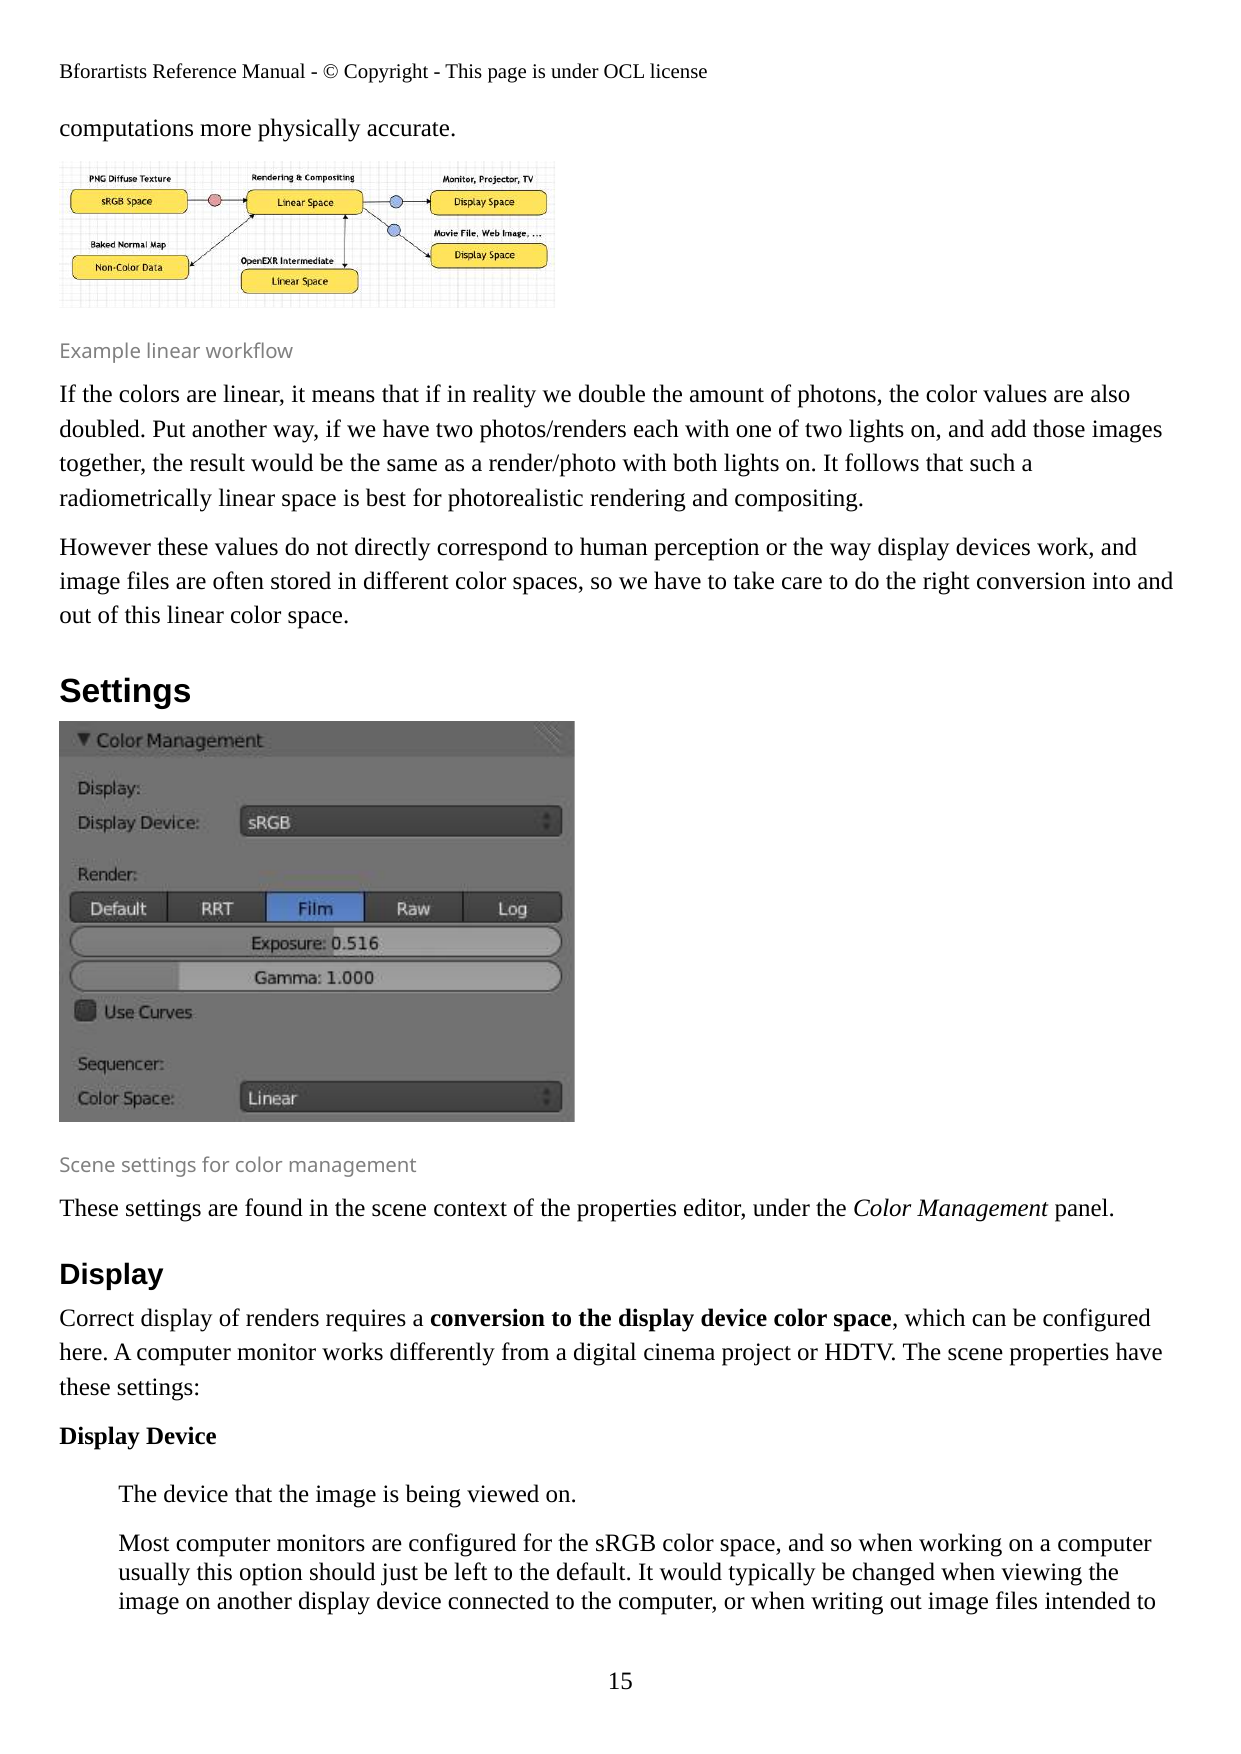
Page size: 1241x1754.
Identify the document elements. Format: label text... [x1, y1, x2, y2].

picture [59, 161, 556, 308]
text Example linear workflow [59, 333, 1181, 364]
subtitle Settings [59, 671, 1181, 709]
text Correct display of renders requires a conversion to the display device color space, which can be configured here. A computer monitor works differently from a digital cinema project or HDTV. The scene properties have these settings: [59, 1303, 1181, 1401]
text computations more physically accurate. [59, 113, 1181, 141]
subtitle Display Device [59, 1421, 1181, 1450]
list Most computer monitors are configured for the sRGB color space, and so when working on a computer usually this option should just be left to the default. It would typically be changed when viewing the image on another display device connected to the computer, or when writing out image files intended to [118, 1528, 1181, 1614]
text These settings are found in the scene context of the properties editor, under the Color Management panel. [59, 1193, 1181, 1222]
text The device that the image is being viewed on. [118, 1479, 1181, 1508]
picture [59, 721, 575, 1122]
text However these values do not directly correspond to human perception or the way display devices work, and image files are often stored in different color spaces, so we have to take care to do the right conversion into and out of this linear color space. [59, 532, 1181, 629]
text Scene settings for color management [59, 1147, 1181, 1178]
subtitle Display [59, 1257, 1181, 1290]
text If the colors are linear, it means that if in reality we double the amount of photons, the color values are also doubled. Put another way, if we have two photos/renders each with one of two lights on, and add those images together, the result would be the same as a render/photo with both lights on. It follows that such a radiometrically linear space is best for photorealistic rendering and compositing. [59, 379, 1181, 511]
